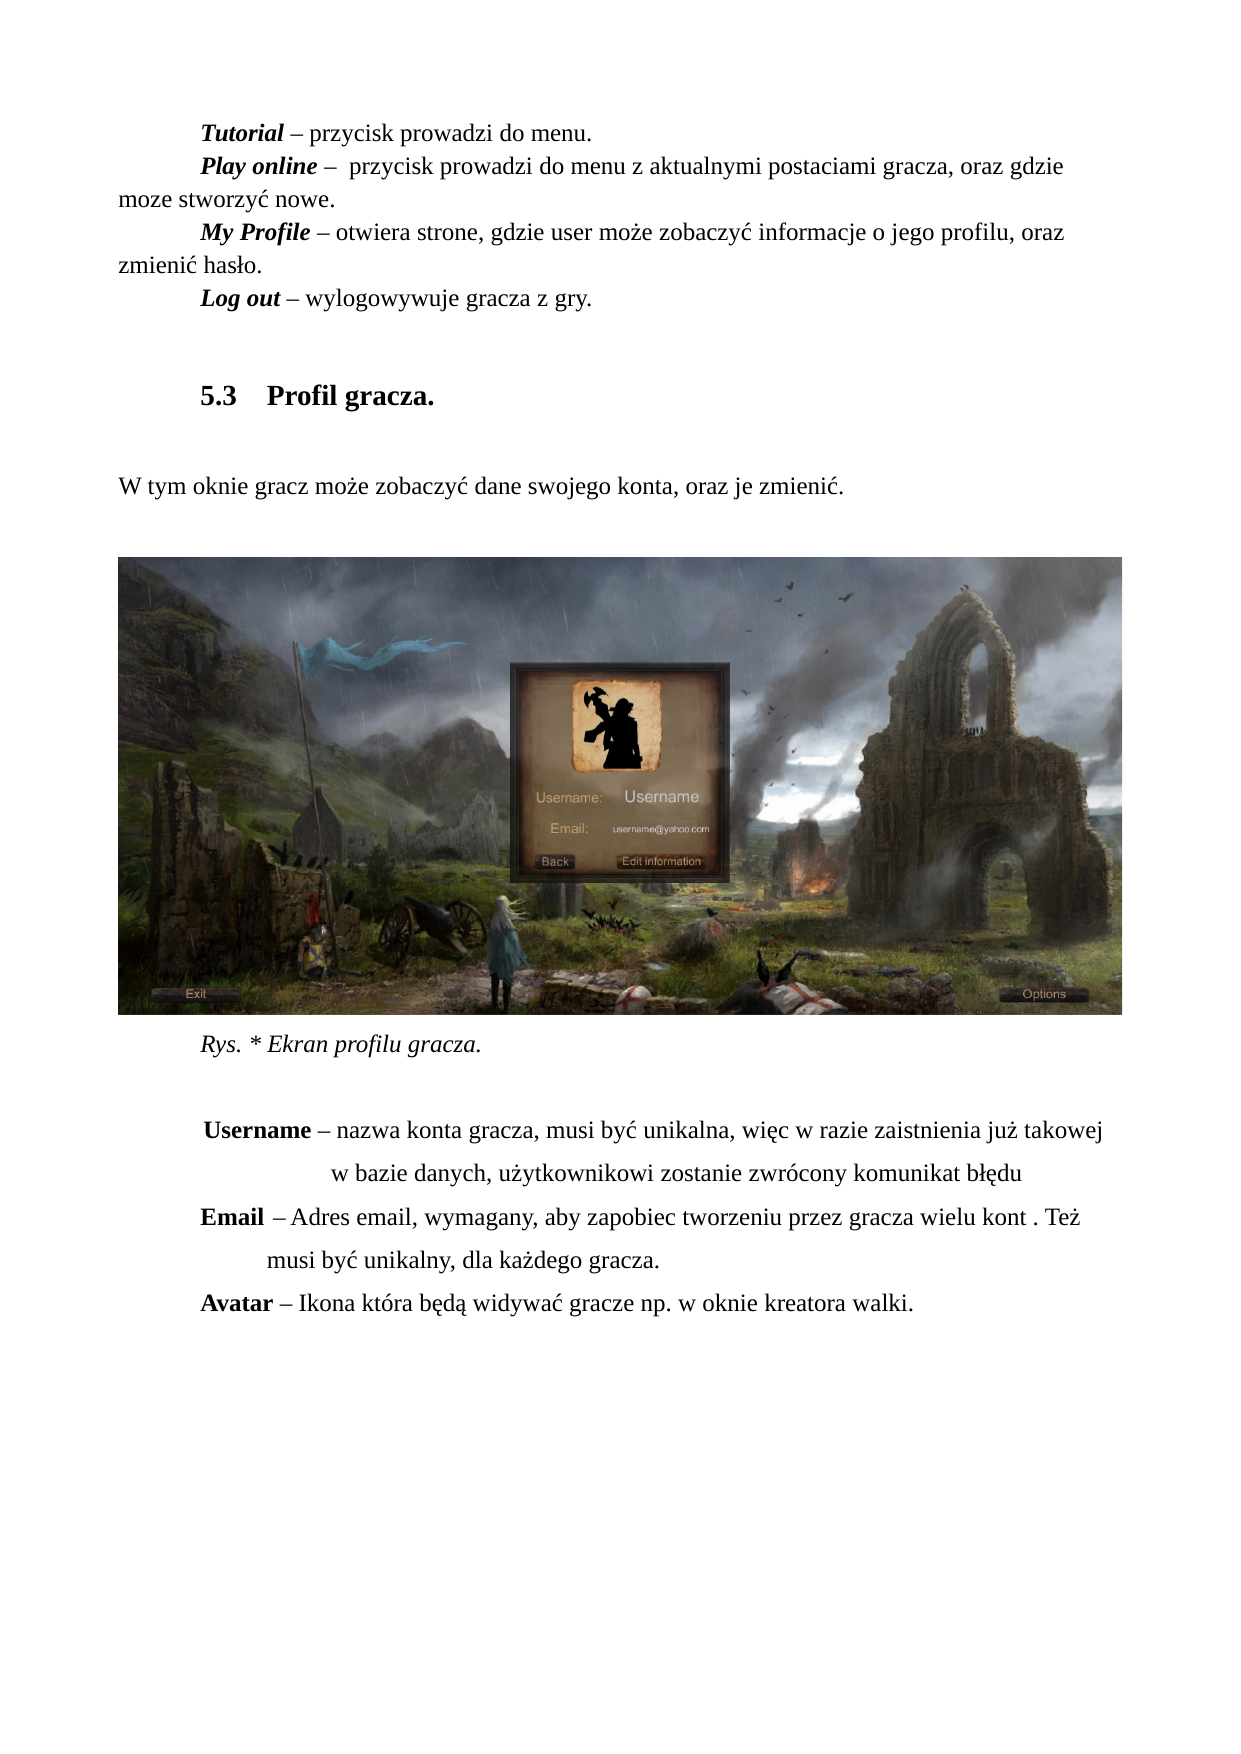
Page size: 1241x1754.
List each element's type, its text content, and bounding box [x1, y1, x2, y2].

text Tutorial – przycisk prowadzi do menu. Play online – przycisk prowadzi do menu z aktualnymi postaciami gracza, oraz gdzie moze stworzyć nowe. [118, 118, 1122, 213]
text Avatar – Ikona która będą widywać gracze np. w oknie kreatora walki. [118, 1288, 1122, 1317]
text Rys. * Ekran profilu gracza. [118, 1015, 1122, 1058]
text 5.3 Profil gracza. [118, 378, 1122, 412]
text Username – nazwa konta gracza, musi być unikalna, więc w razie zaistnienia już takowej w bazie danych, użytkownikowi zostanie zwrócony komunikat błędu [118, 1115, 1122, 1187]
text W tym oknie gracz może zobaczyć dane swojego konta, oraz je zmienić. [118, 471, 1122, 500]
text Log out – wylogowywuje gracza z gry. [118, 283, 1122, 312]
text Email – Adres email, wymagany, aby zapobiec tworzeniu przez gracza wielu kont . Też musi być unikalny, dla każdego gracza. [118, 1202, 1122, 1273]
picture [118, 557, 1123, 1015]
text My Profile – otwiera strone, gdzie user może zobaczyć informacje o jego profilu, oraz zmienić hasło. [118, 217, 1122, 279]
